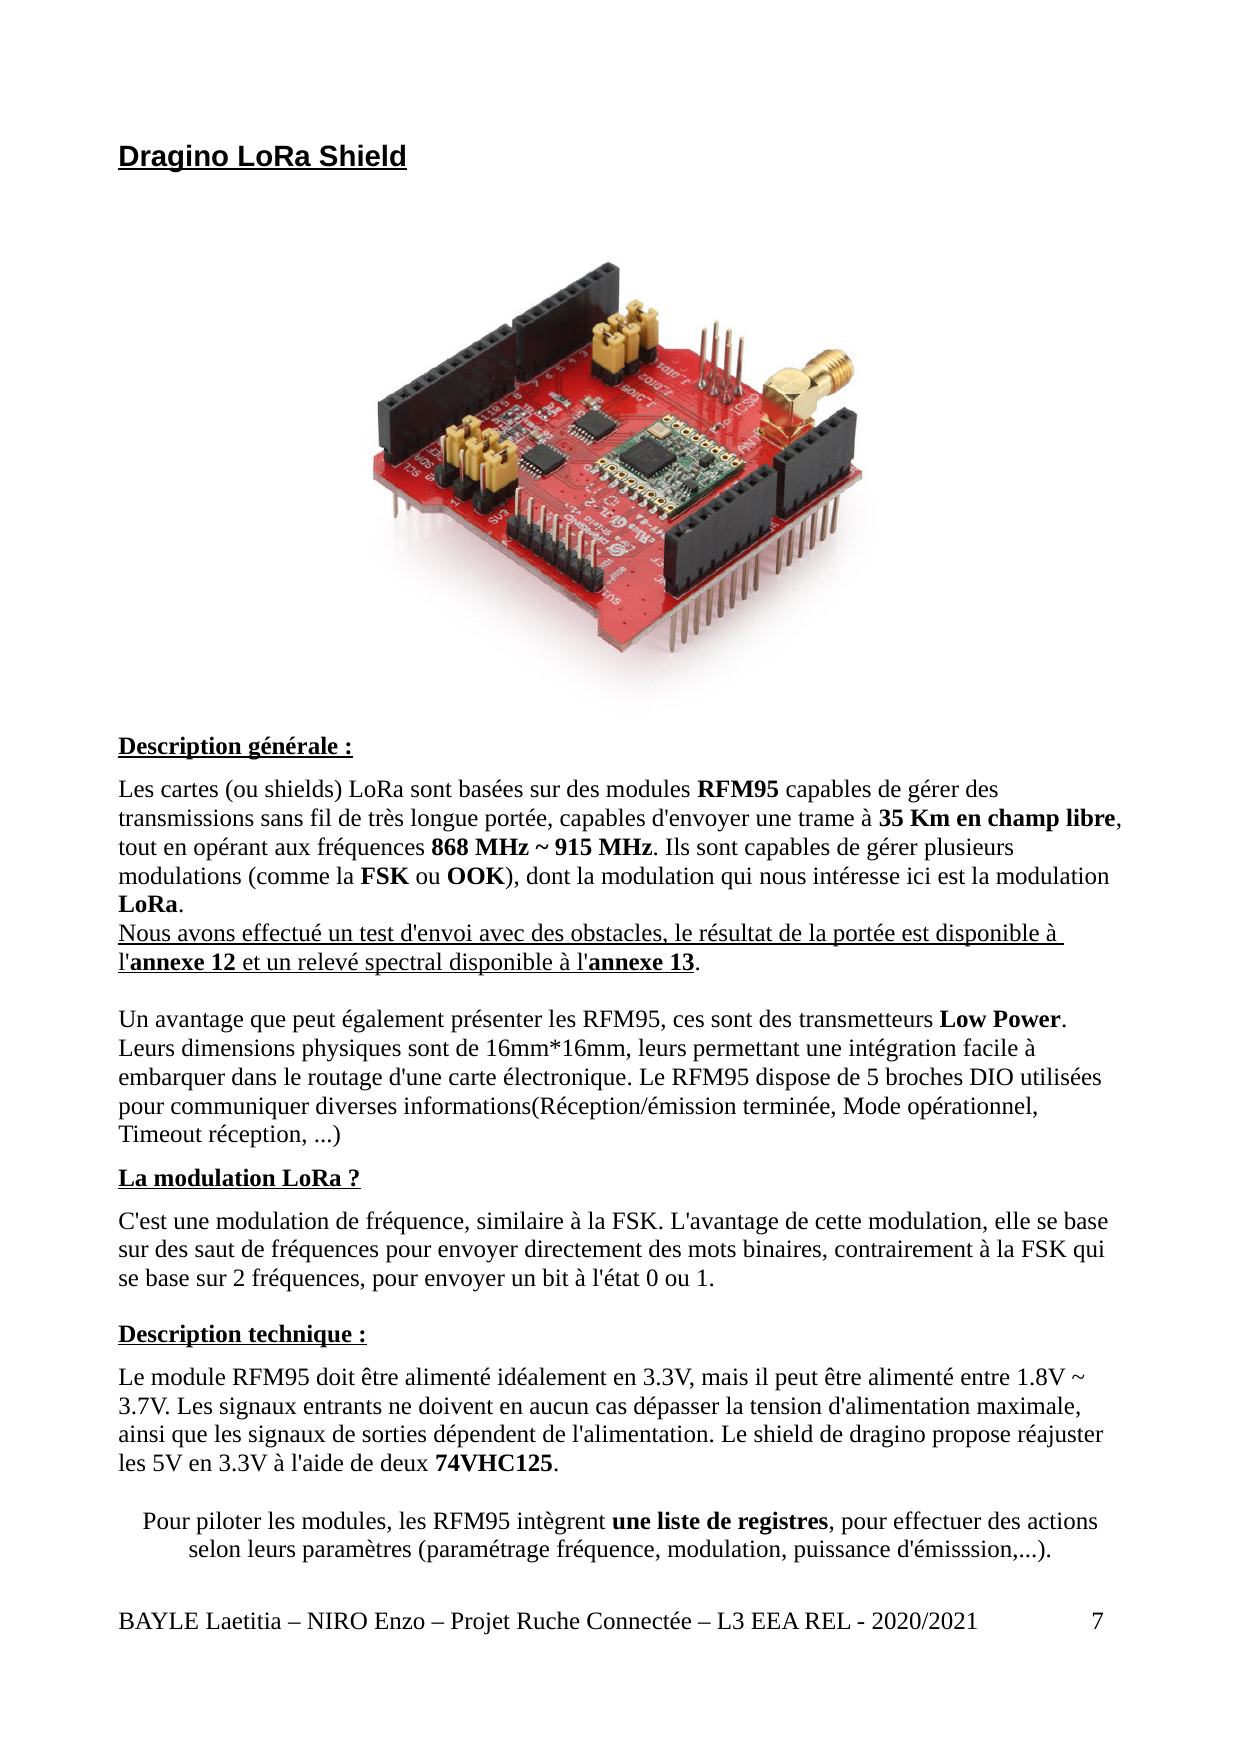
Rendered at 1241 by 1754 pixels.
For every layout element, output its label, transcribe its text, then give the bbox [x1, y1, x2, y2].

text Pour piloter les modules, les RFM95 intègrent une liste de registres, pour effectuer des actions selon leurs paramètres (paramétrage fréquence, modulation, puissance d'émisssion,...). [118, 1506, 1122, 1563]
text La modulation LoRa ? [118, 1163, 1122, 1191]
subtitle Dragino LoRa Shield [118, 139, 1122, 173]
text Description technique : [118, 1319, 1122, 1348]
text Nous avons effectué un test d'envoi avec des obstacles, le résultat de la portée est disponible à l'annexe 12 et un relevé spectral disponible à l'annexe 13. [118, 918, 1122, 976]
text Les cartes (ou shields) LoRa sont basées sur des modules RFM95 capables de gérer des transmissions sans fil de très longue portée, capables d'envoyer une trame à 35 Km en champ libre, tout en opérant aux fréquences 868 MHz ~ 915 MHz. Ils sont capables de gérer plusieurs modulations (comme la FSK ou OOK), dont la modulation qui nous intéresse ici est la modulation LoRa. [118, 774, 1122, 918]
text Description générale : [118, 731, 1122, 760]
text Un avantage que peut également présenter les RFM95, ces sont des transmetteurs Low Power. [118, 1004, 1122, 1033]
text Leurs dimensions physiques sont de 16mm*16mm, leurs permettant une intégration facile à embarquer dans le routage d'une carte électronique. Le RFM95 dispose de 5 broches DIO utilisées pour communiquer diverses informations(Réception/émission terminée, Mode opérationnel, Timeout réception, ...) [118, 1033, 1122, 1148]
picture [351, 185, 889, 723]
text Le module RFM95 doit être alimenté idéalement en 3.3V, mais il peut être alimenté entre 1.8V ~ 3.7V. Les signaux entrants ne doivent en aucun cas dépasser la tension d'alimentation maximale, ainsi que les signaux de sorties dépendent de l'alimentation. Le shield de dragino propose réajuster les 5V en 3.3V à l'aide de deux 74VHC125. [118, 1362, 1122, 1477]
text C'est une modulation de fréquence, similaire à la FSK. L'avantage de cette modulation, elle se base sur des saut de fréquences pour envoyer directement des mots binaires, contrairement à la FSK qui se base sur 2 fréquences, pour envoyer un bit à l'état 0 ou 1. [118, 1206, 1122, 1292]
